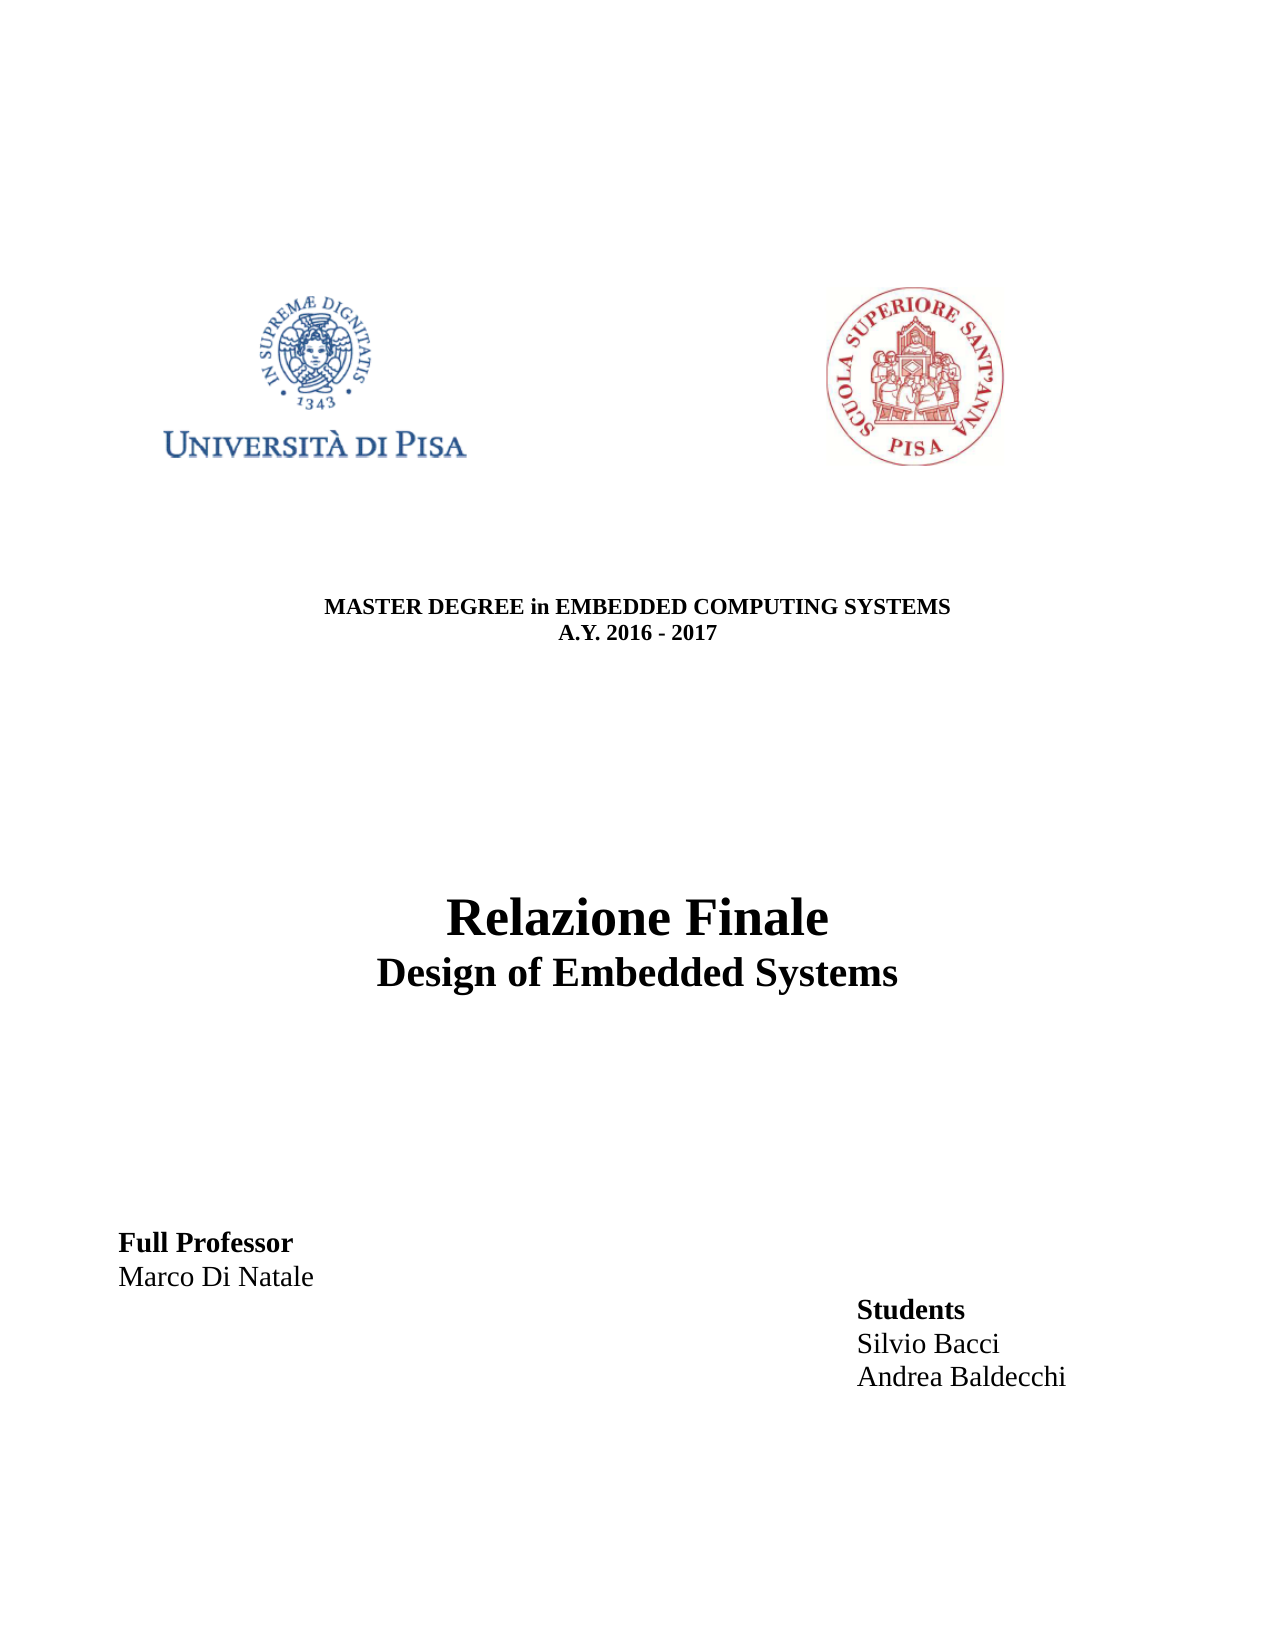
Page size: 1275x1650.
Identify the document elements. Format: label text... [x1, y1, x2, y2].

text MASTER DEGREE in EMBEDDED COMPUTING SYSTEMS [118, 593, 1157, 619]
picture [118, 265, 1123, 488]
text Design of Embedded Systems [118, 947, 1157, 995]
text A.Y. 2016 - 2017 [118, 619, 1157, 646]
text Silvio Bacci [118, 1326, 1157, 1359]
text Full Professor [118, 1225, 1157, 1259]
text Students [118, 1292, 1157, 1326]
text Relazione Finale [118, 885, 1157, 947]
text Andrea Baldecchi [118, 1359, 1157, 1393]
text Marco Di Natale [118, 1259, 1157, 1292]
